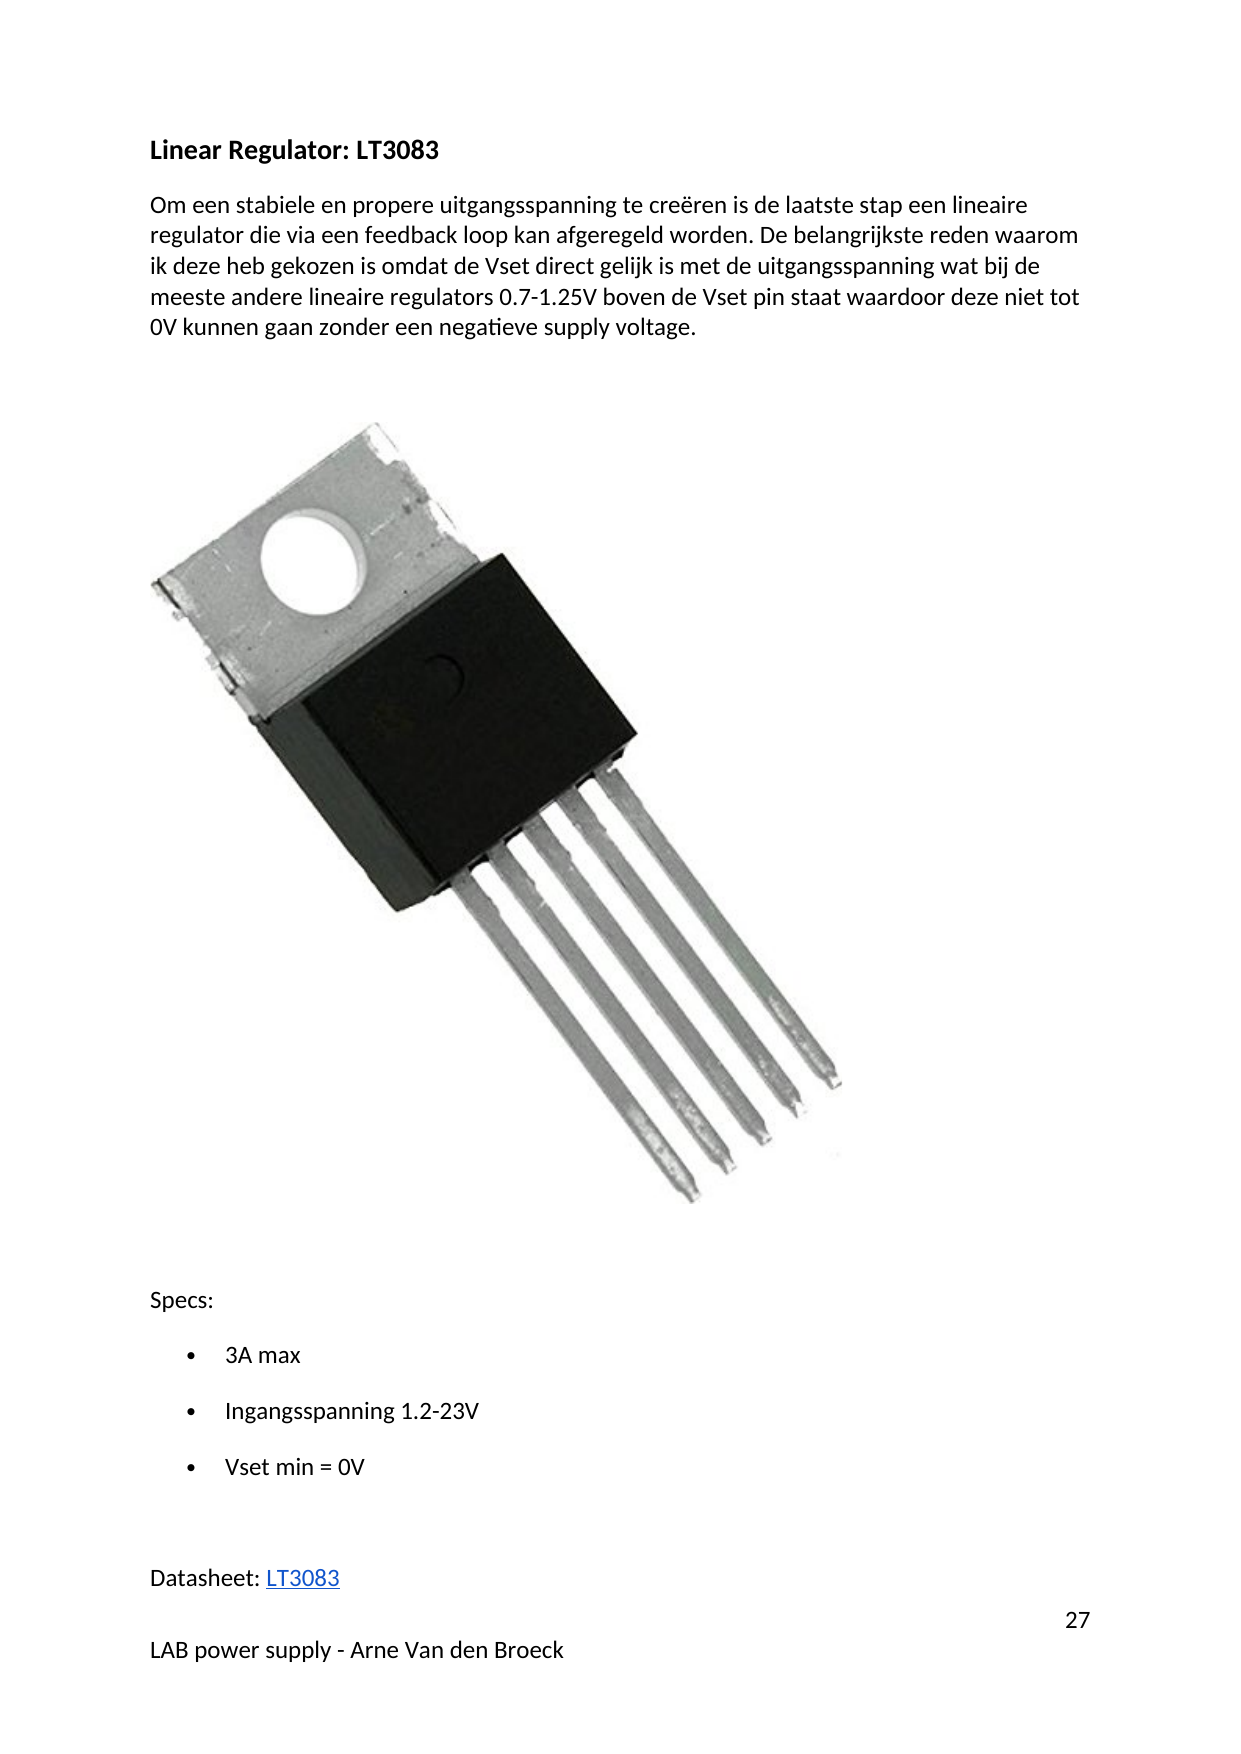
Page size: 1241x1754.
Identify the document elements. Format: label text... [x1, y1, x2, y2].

list Ingangsspanning 1.2-23V [187, 1395, 1090, 1426]
list 3A max [187, 1339, 1090, 1370]
text Specs: [150, 1284, 1090, 1314]
list Vset min = 0V [187, 1451, 1090, 1481]
subtitle Linear Regulator: LT3083 [150, 132, 1090, 166]
text Datasheet: LT3083 [150, 1562, 1090, 1592]
text Om een stabiele en propere uitgangsspanning te creëren is de laatste stap een lineaire regulator die via een feedback loop kan afgeregeld worden. De belangrijkste reden waarom ik deze heb gekozen is omdat de Vset direct gelijk is met de uitgangsspanning wat bij de meeste andere lineaire regulators 0.7-1.25V boven de Vset pin staat waardoor deze niet tot 0V kunnen gaan zonder een negatieve supply voltage. [150, 189, 1090, 342]
